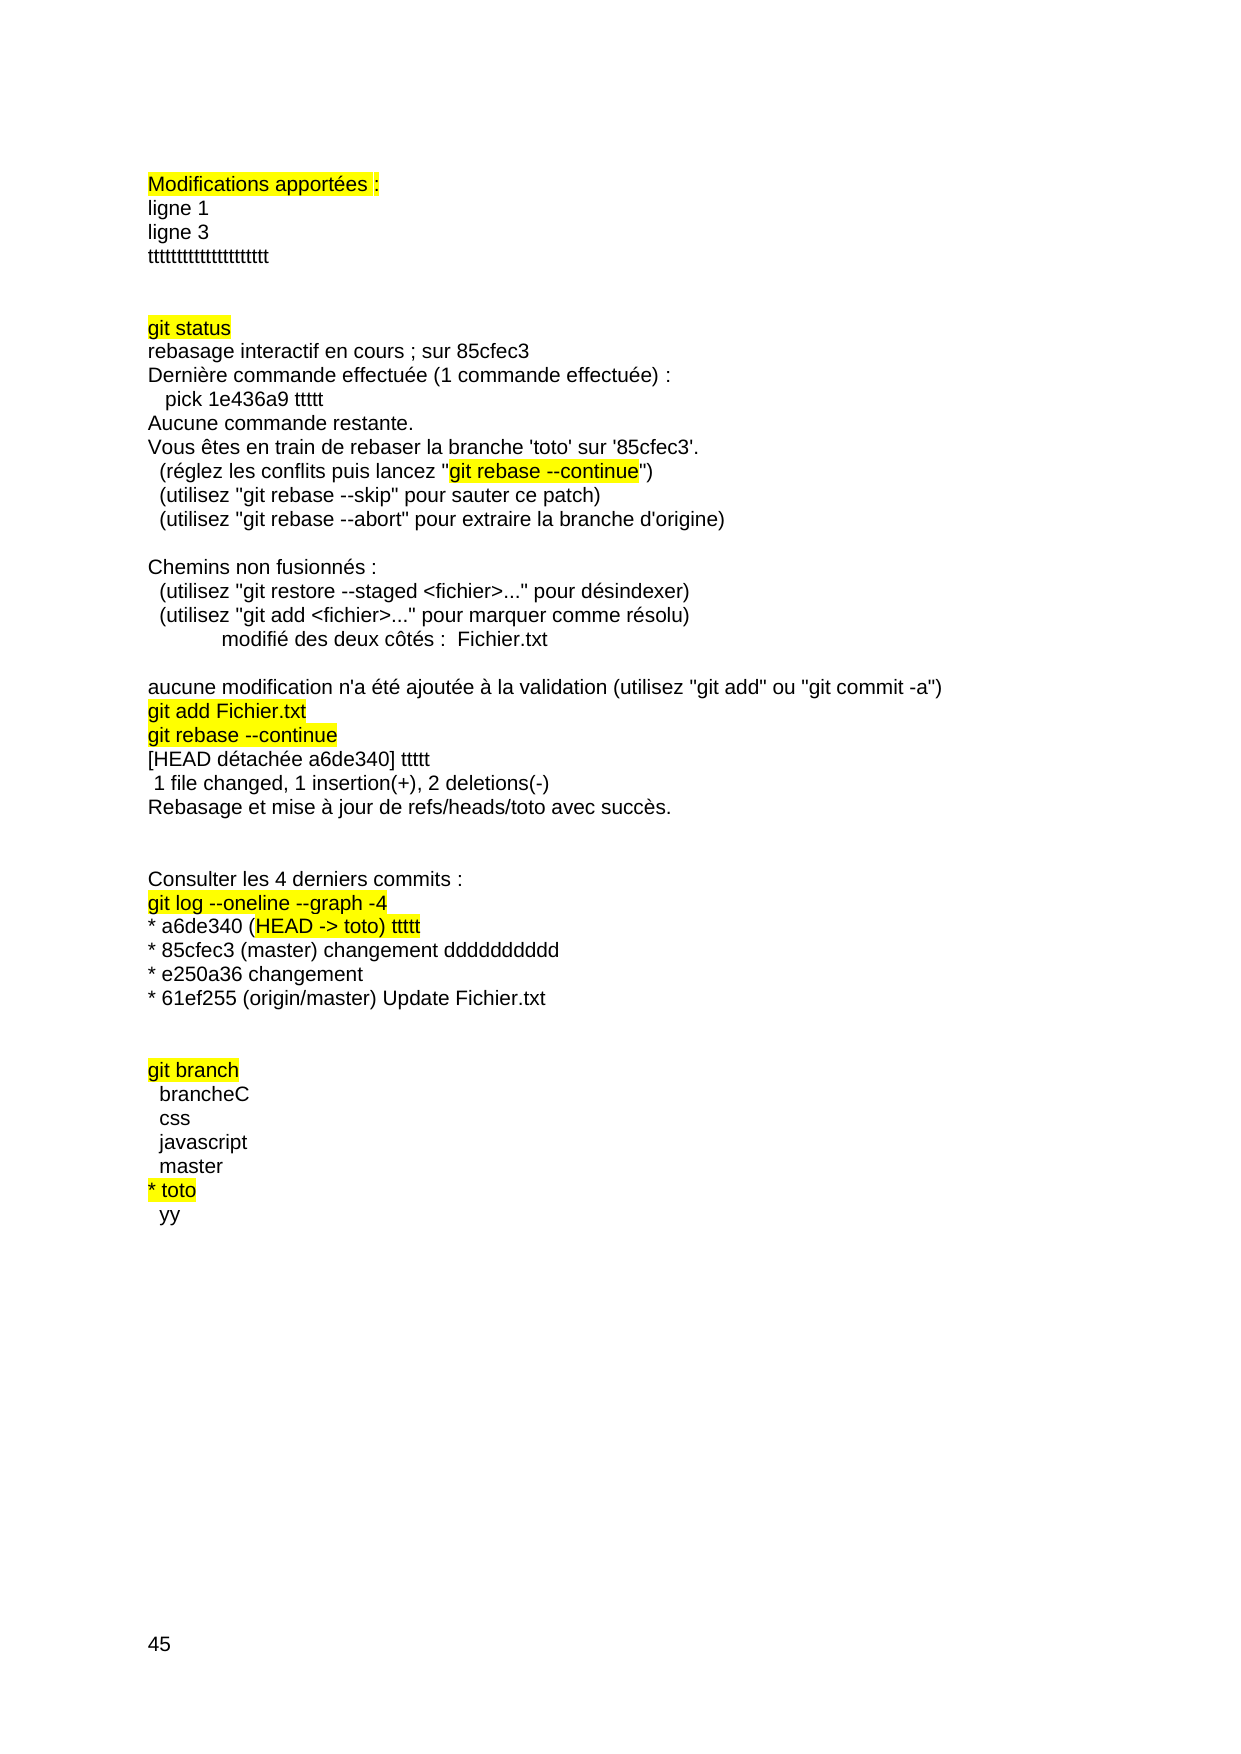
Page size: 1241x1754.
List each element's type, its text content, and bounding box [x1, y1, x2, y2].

text rebasage interactif en cours ; sur 85cfec3 [148, 339, 1093, 363]
text * 61ef255 (origin/master) Update Fichier.txt [148, 986, 1093, 1010]
text (utilisez "git restore --staged <fichier>..." pour désindexer) [148, 579, 1093, 603]
text git branch [148, 1058, 1093, 1082]
text (réglez les conflits puis lancez "git rebase --continue") [148, 459, 1093, 483]
text pick 1e436a9 ttttt [148, 387, 1093, 411]
text 1 file changed, 1 insertion(+), 2 deletions(-) [148, 771, 1093, 794]
text javascript [148, 1130, 1093, 1154]
text (utilisez "git rebase --abort" pour extraire la branche d'origine) [148, 507, 1093, 531]
text git add Fichier.txt [148, 699, 1093, 723]
text git rebase --continue [148, 723, 1093, 747]
text aucune modification n'a été ajoutée à la validation (utilisez "git add" ou "git commit -a") [148, 675, 1093, 699]
text * 85cfec3 (master) changement dddddddddd [148, 938, 1093, 962]
text Aucune commande restante. [148, 411, 1093, 435]
text Modifications apportées : [148, 172, 1093, 196]
text css [148, 1106, 1093, 1130]
text (utilisez "git rebase --skip" pour sauter ce patch) [148, 483, 1093, 507]
text Dernière commande effectuée (1 commande effectuée) : [148, 363, 1093, 387]
text * a6de340 (HEAD -> toto) ttttt [148, 914, 1093, 938]
text ttttttttttttttttttttt [148, 243, 1093, 267]
text Chemins non fusionnés : [148, 555, 1093, 579]
text ligne 3 [148, 219, 1093, 243]
text * toto [148, 1178, 1093, 1202]
text Rebasage et mise à jour de refs/heads/toto avec succès. [148, 794, 1093, 818]
text master [148, 1154, 1093, 1178]
text (utilisez "git add <fichier>..." pour marquer comme résolu) [148, 603, 1093, 627]
text git log --oneline --graph -4 [148, 890, 1093, 914]
text git status [148, 315, 1093, 339]
text [HEAD détachée a6de340] ttttt [148, 747, 1093, 771]
text ligne 1 [148, 196, 1093, 219]
text brancheC [148, 1082, 1093, 1106]
text Vous êtes en train de rebaser la branche 'toto' sur '85cfec3'. [148, 435, 1093, 459]
text modifié des deux côtés : Fichier.txt [148, 627, 1093, 651]
text * e250a36 changement [148, 962, 1093, 986]
text Consulter les 4 derniers commits : [148, 866, 1093, 890]
text yy [148, 1202, 1093, 1226]
